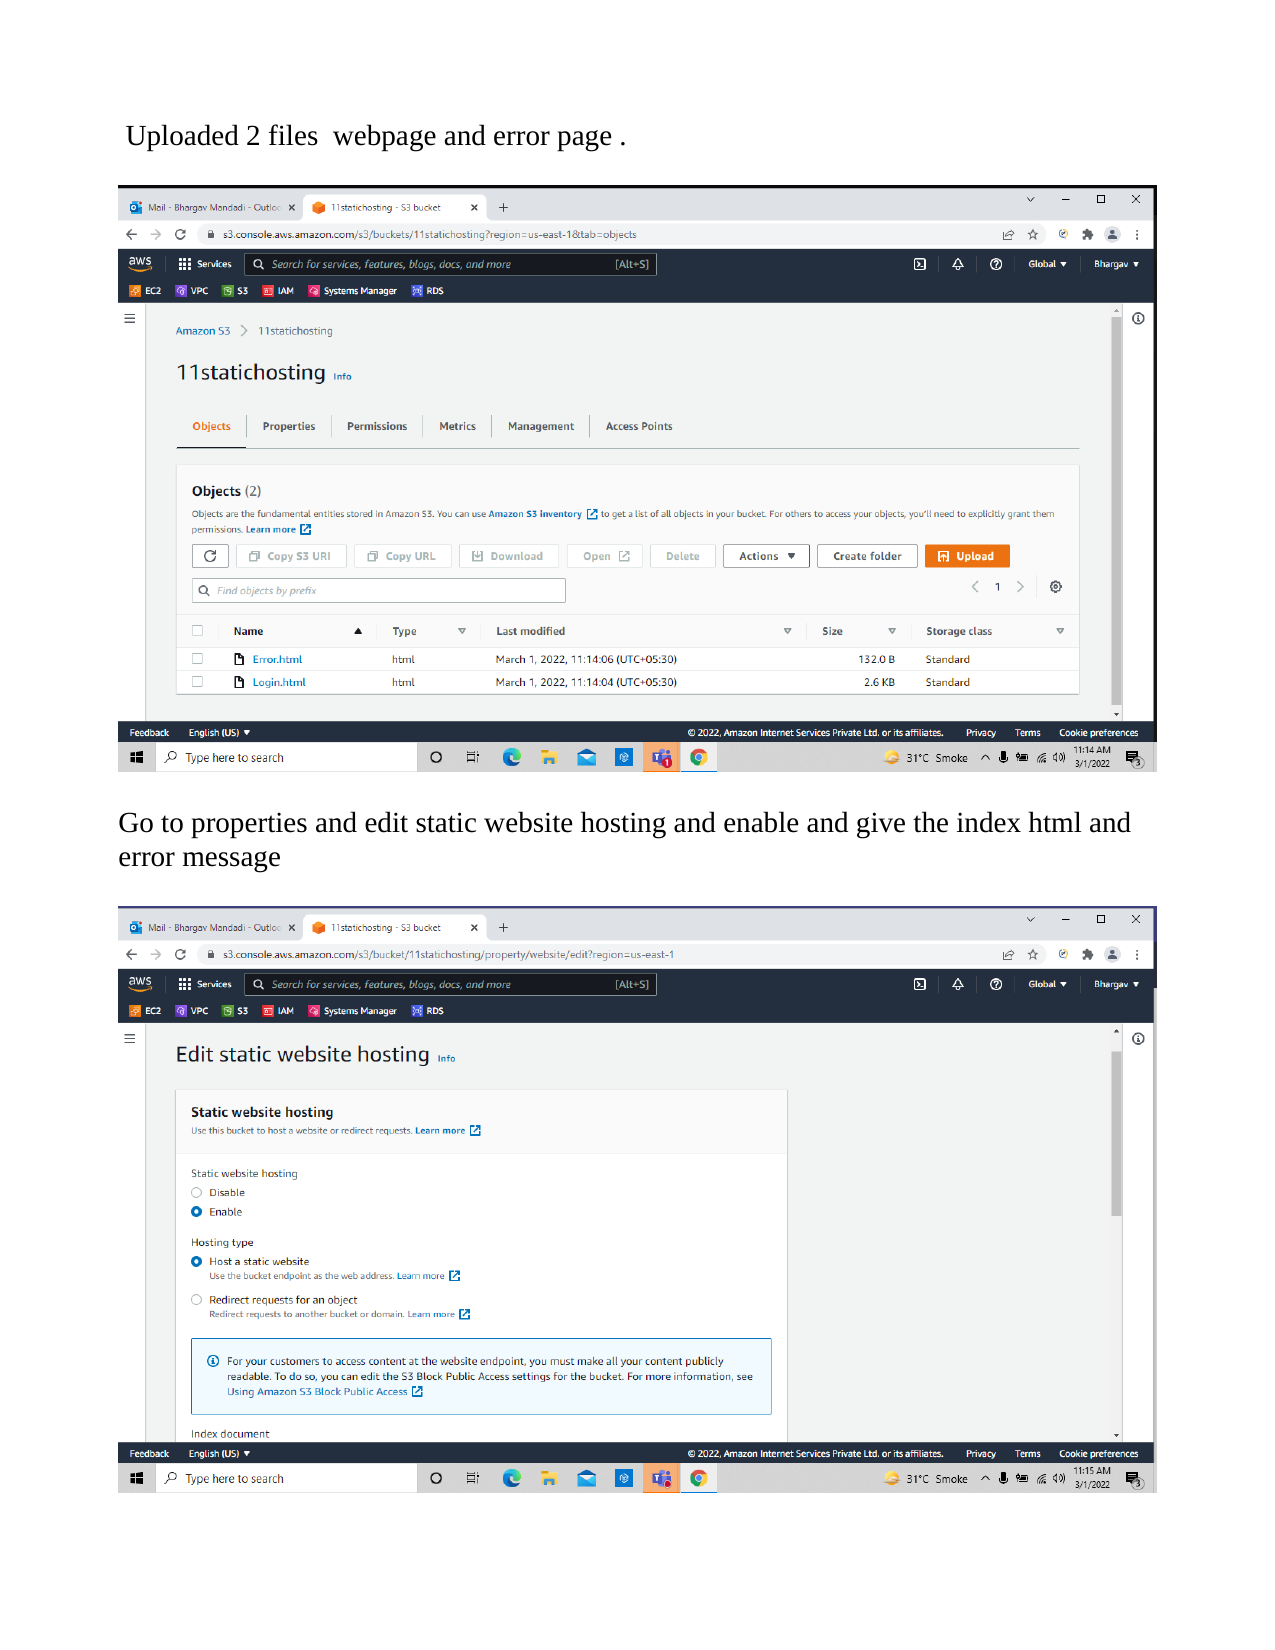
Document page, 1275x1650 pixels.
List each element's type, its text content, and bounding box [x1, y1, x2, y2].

picture [118, 906, 1157, 1493]
text Go to properties and edit static website hosting and enable and give the index html and error message [118, 805, 1157, 872]
picture [118, 185, 1157, 772]
text Uploaded 2 files webpage and error page . [118, 118, 1157, 152]
